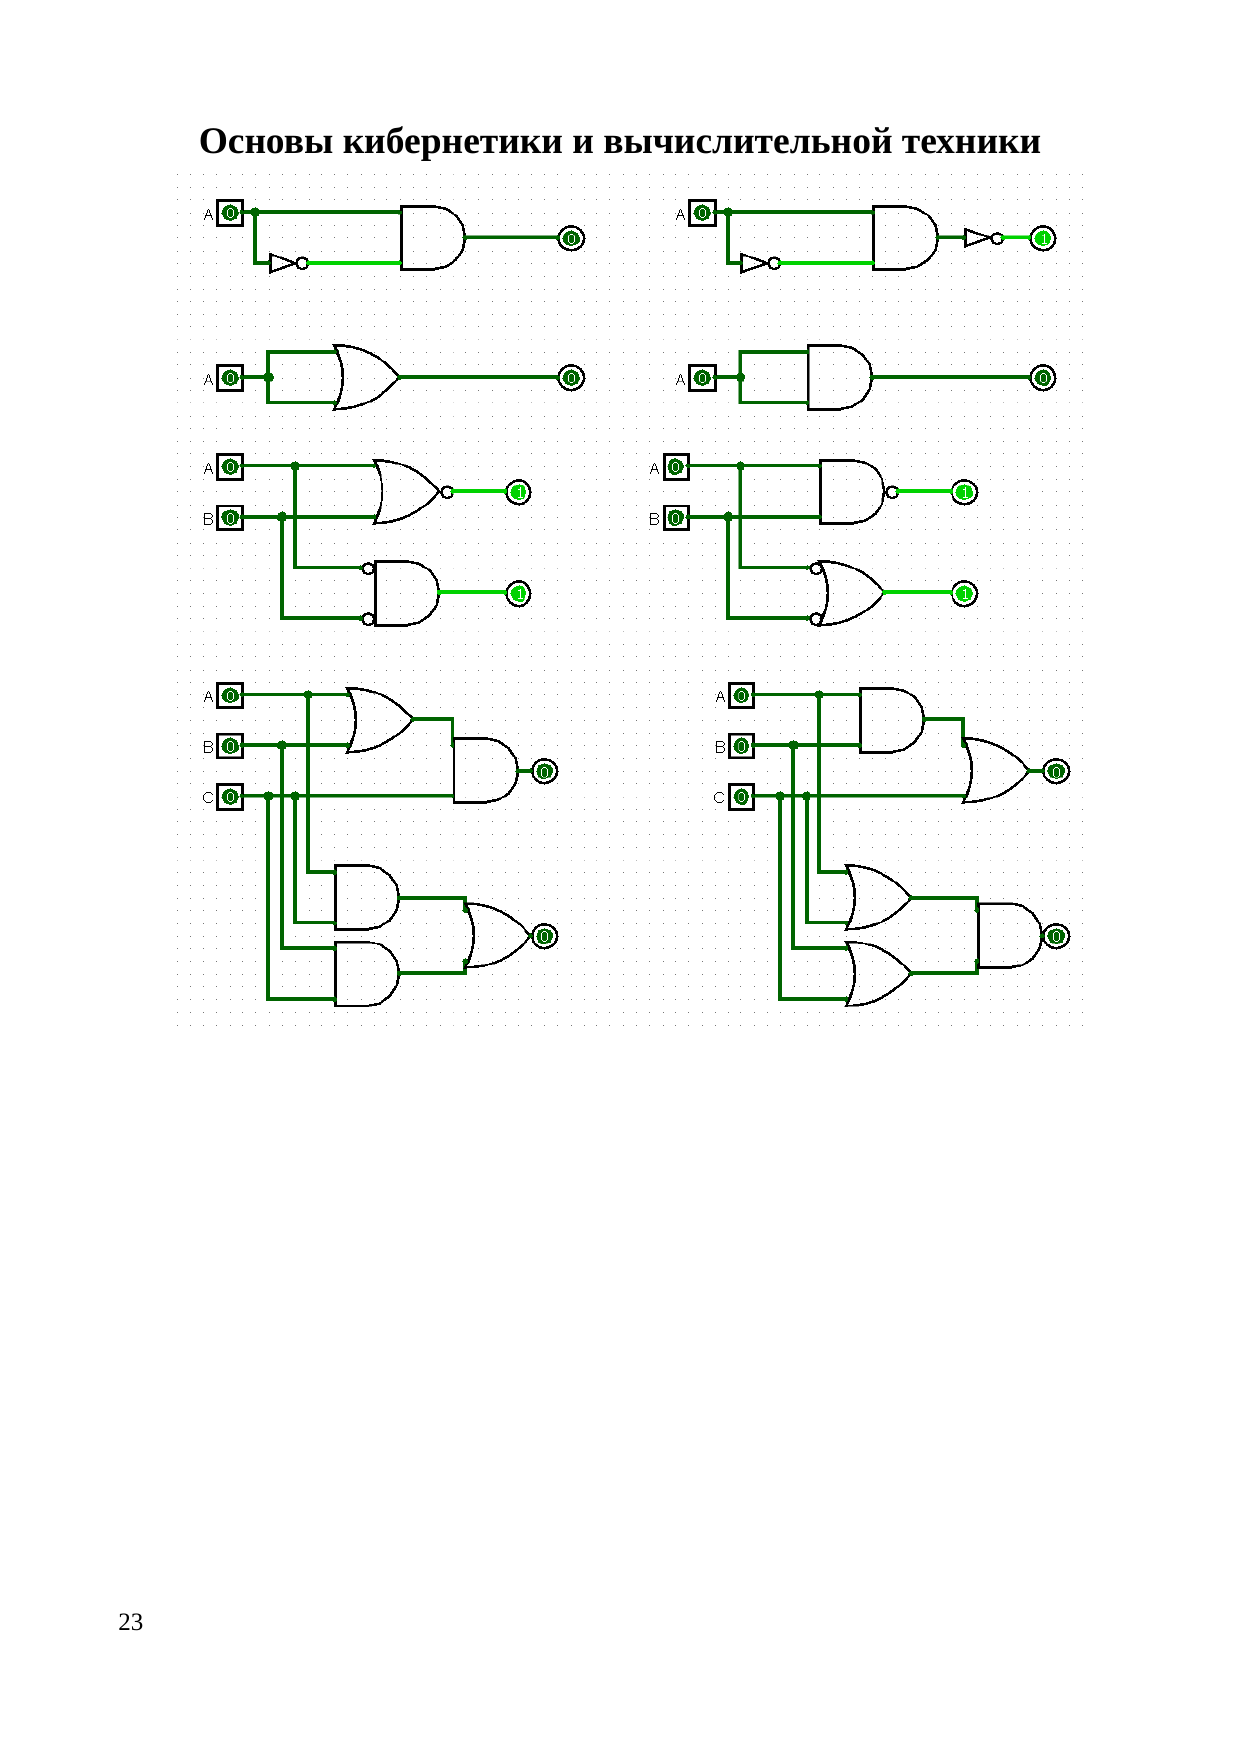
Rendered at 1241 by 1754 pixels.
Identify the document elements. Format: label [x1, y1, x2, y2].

picture [168, 173, 1095, 1027]
